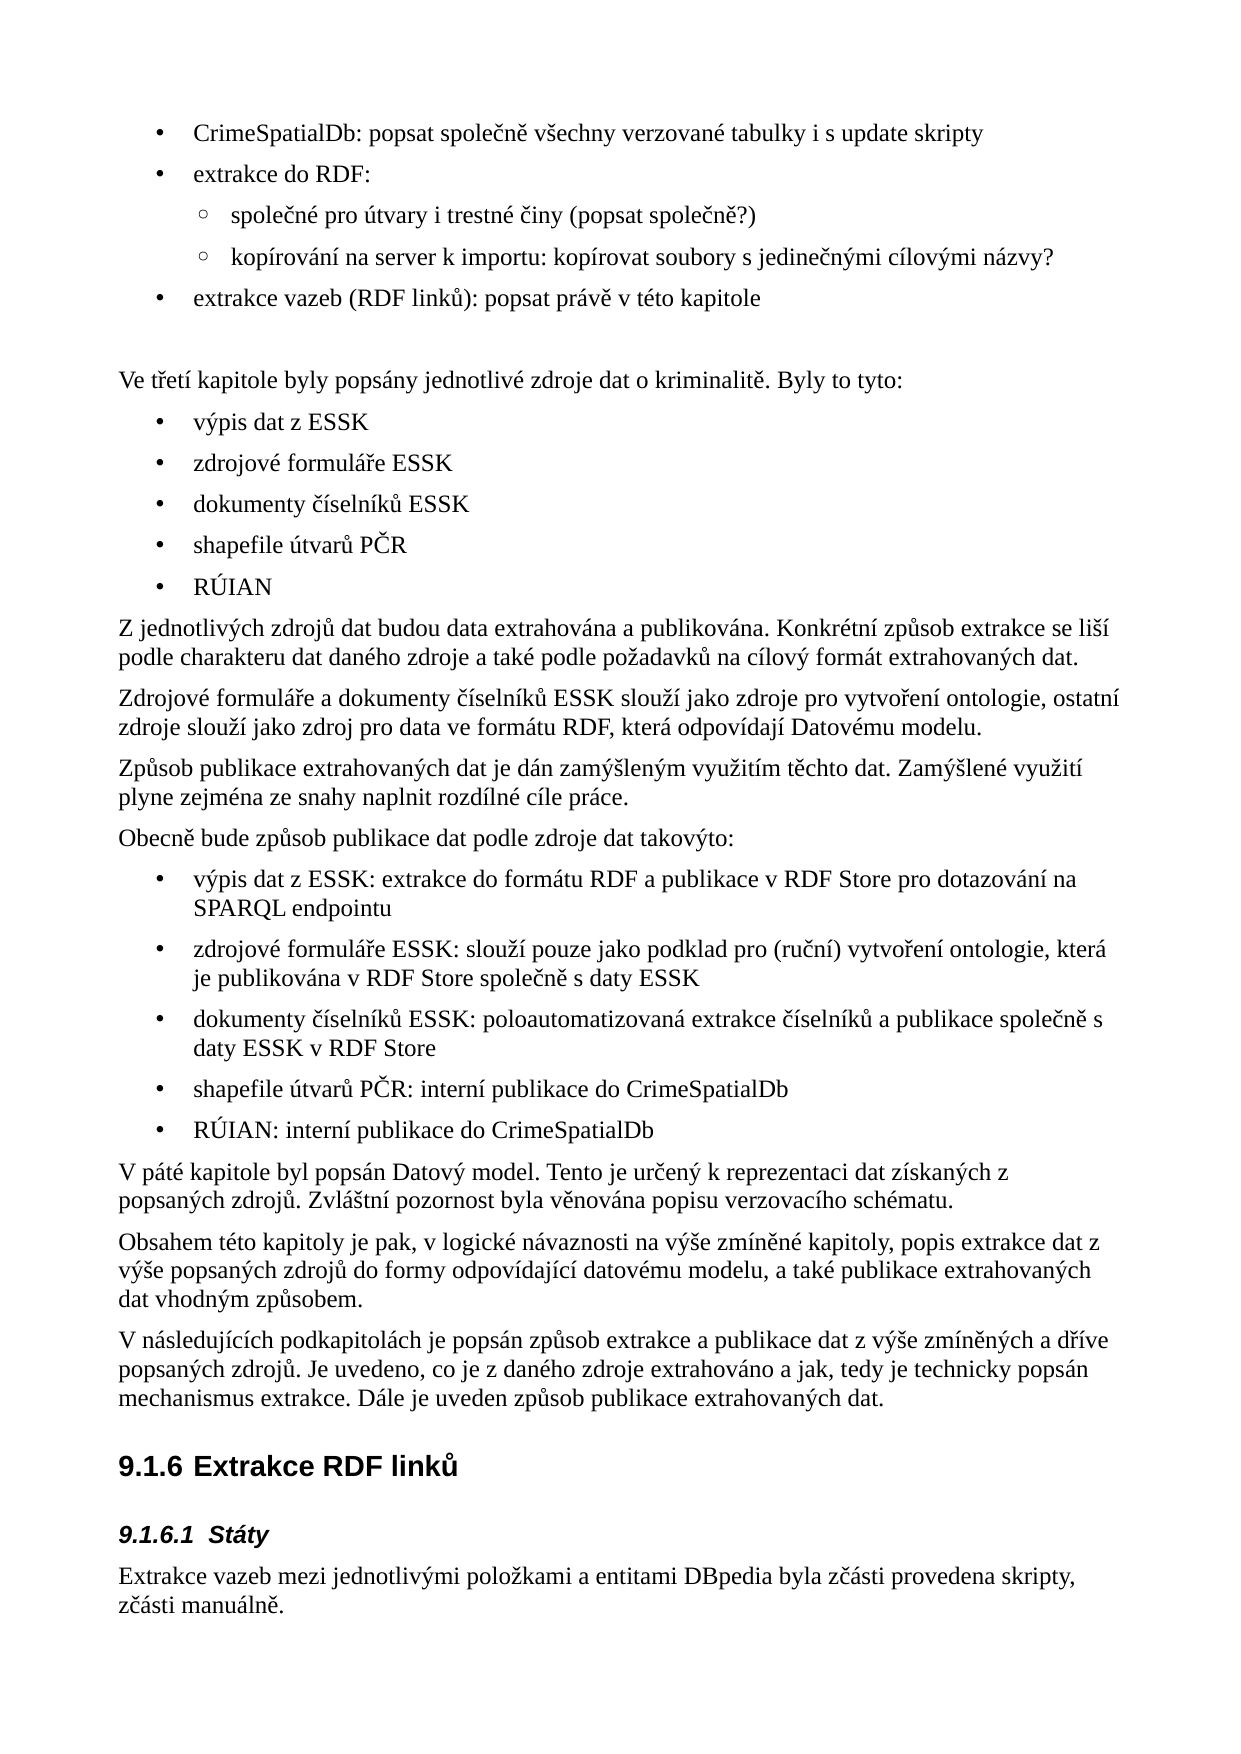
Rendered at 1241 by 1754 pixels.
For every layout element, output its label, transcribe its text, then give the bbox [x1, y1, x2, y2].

list shapefile útvarů PČR: interní publikace do CrimeSpatialDb [156, 1074, 1122, 1103]
list výpis dat z ESSK: extrakce do formátu RDF a publikace v RDF Store pro dotazování na SPARQL endpointu [156, 864, 1122, 922]
text Ve třetí kapitole byly popsány jednotlivé zdroje dat o kriminalitě. Byly to tyto: [118, 366, 1122, 394]
list shapefile útvarů PČR [156, 531, 1122, 559]
text V páté kapitole byl popsán Datový model. Tento je určený k reprezentaci dat získaných z popsaných zdrojů. Zvláštní pozornost byla věnována popisu verzovacího schématu. [118, 1157, 1122, 1214]
text Zdrojové formuláře a dokumenty číselníků ESSK slouží jako zdroje pro vytvoření ontologie, ostatní zdroje slouží jako zdroj pro data ve formátu RDF, která odpovídají Datovému modelu. [118, 683, 1122, 741]
text V následujících podkapitolách je popsán způsob extrakce a publikace dat z výše zmíněných a dříve popsaných zdrojů. Je uvedeno, co je z daného zdroje extrahováno a jak, tedy je technicky popsán mechanismus extrakce. Dále je uveden způsob publikace extrahovaných dat. [118, 1326, 1122, 1412]
list dokumenty číselníků ESSK: poloautomatizovaná extrakce číselníků a publikace společně s daty ESSK v RDF Store [156, 1004, 1122, 1062]
text Z jednotlivých zdrojů dat budou data extrahována a publikována. Konkrétní způsob extrakce se liší podle charakteru dat daného zdroje a také podle požadavků na cílový formát extrahovaných dat. [118, 613, 1122, 671]
list kopírování na server k importu: kopírovat soubory s jedinečnými cílovými názvy? [193, 242, 1122, 271]
text Obsahem této kapitoly je pak, v logické návaznosti na výše zmíněné kapitoly, popis extrakce dat z výše popsaných zdrojů do formy odpovídající datovému modelu, a také publikace extrahovaných dat vhodným způsobem. [118, 1227, 1122, 1313]
text Způsob publikace extrahovaných dat je dán zamýšleným využitím těchto dat. Zamýšlené využití plyne zejména ze snahy naplnit rozdílné cíle práce. [118, 753, 1122, 811]
text Extrakce vazeb mezi jednotlivými položkami a entitami DBpedia byla zčásti provedena skripty, zčásti manuálně. [118, 1561, 1122, 1619]
list výpis dat z ESSK [156, 407, 1122, 436]
list RÚIAN: interní publikace do CrimeSpatialDb [156, 1116, 1122, 1144]
subtitle Extrakce RDF linků [118, 1449, 1122, 1483]
list extrakce vazeb (RDF linků): popsat právě v této kapitole [156, 283, 1122, 312]
list extrakce do RDF: [156, 159, 1122, 188]
list RÚIAN [156, 572, 1122, 601]
list CrimeSpatialDb: popsat společně všechny verzované tabulky i s update skripty [156, 118, 1122, 147]
text Obecně bude způsob publikace dat podle zdroje dat takovýto: [118, 823, 1122, 852]
list zdrojové formuláře ESSK [156, 448, 1122, 477]
list zdrojové formuláře ESSK: slouží pouze jako podklad pro (ruční) vytvoření ontologie, která je publikována v RDF Store společně s daty ESSK [156, 934, 1122, 992]
list společné pro útvary i trestné činy (popsat společně?) [193, 201, 1122, 229]
list dokumenty číselníků ESSK [156, 489, 1122, 518]
subtitle Státy [118, 1520, 1122, 1549]
